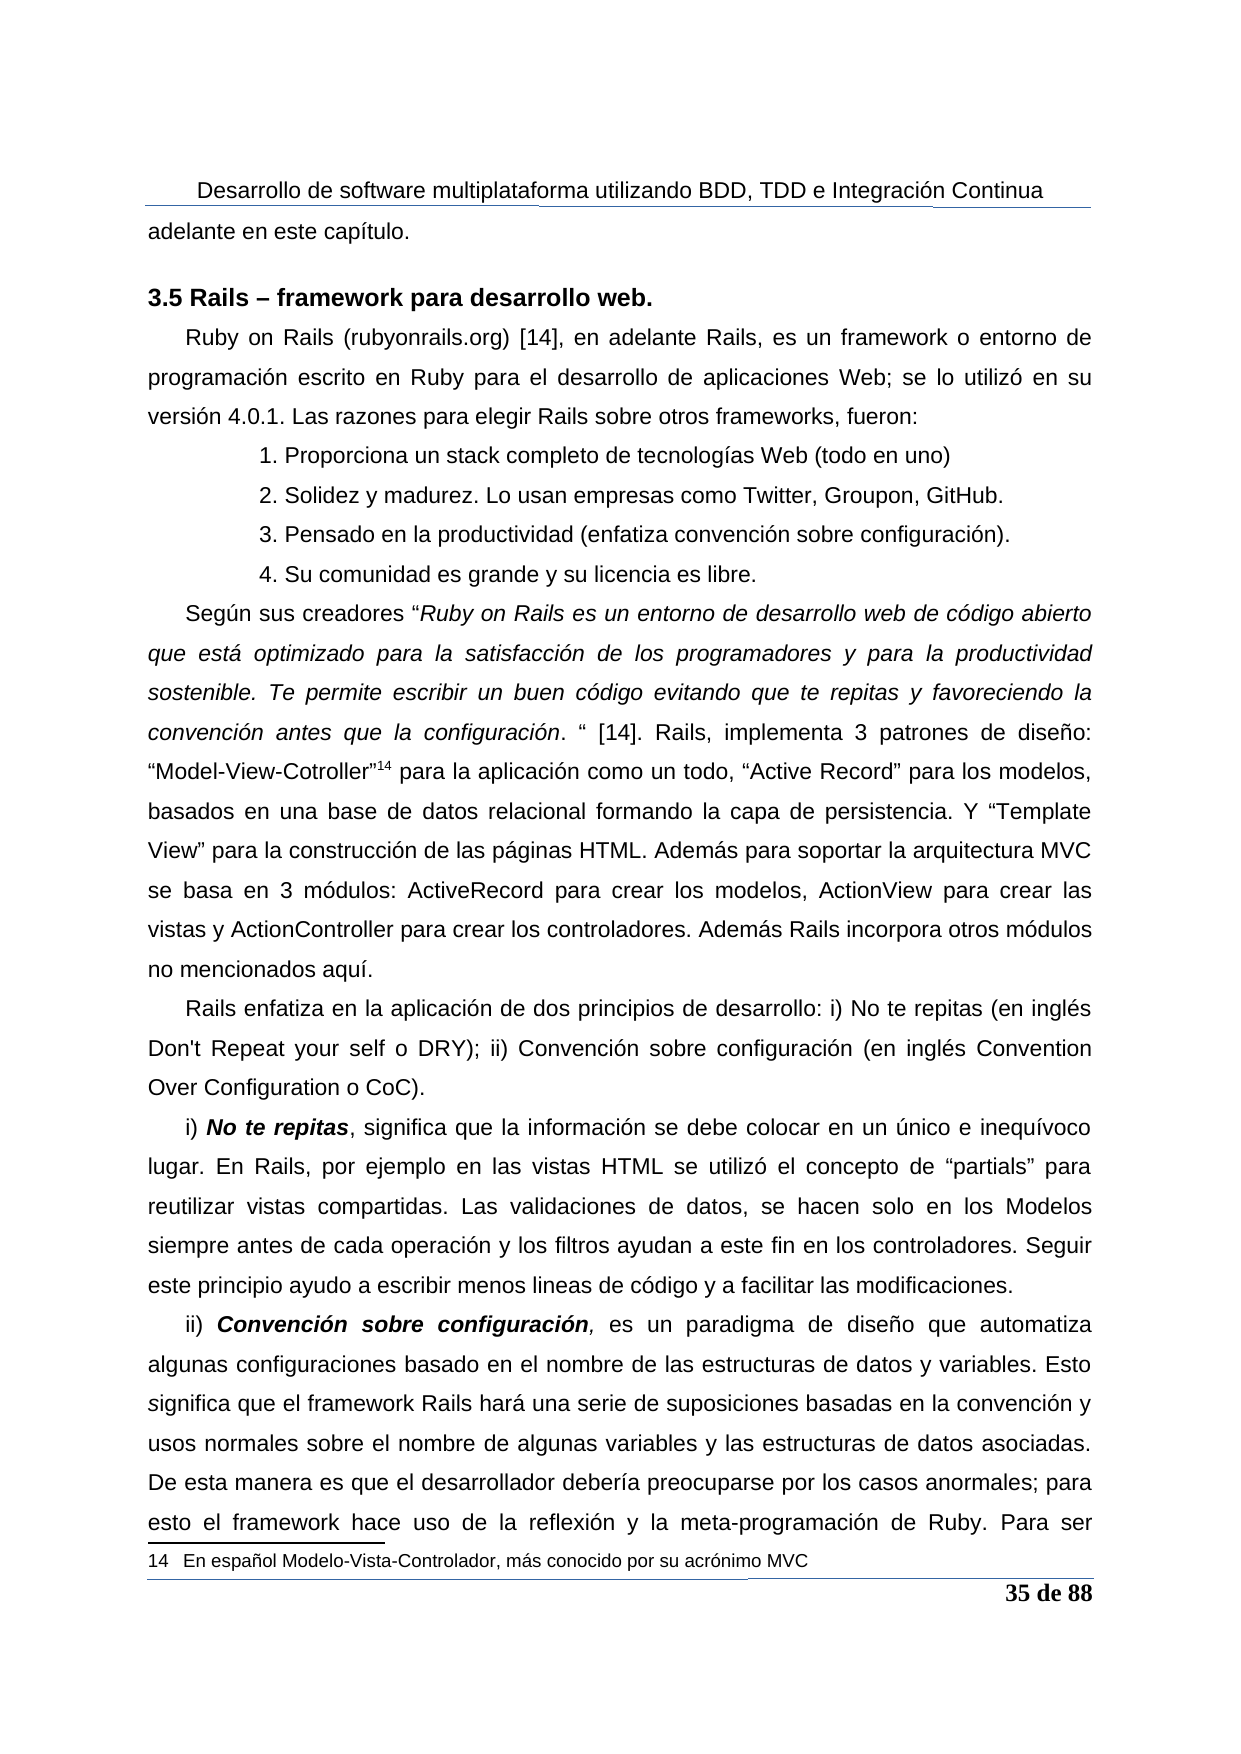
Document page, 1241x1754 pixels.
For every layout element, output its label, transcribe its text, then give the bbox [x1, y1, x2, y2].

text ii) Convención sobre configuración, es un paradigma de diseño que automatiza algunas configuraciones basado en el nombre de las estructuras de datos y variables. Esto significa que el framework Rails hará una serie de suposiciones basadas en la convención y usos normales sobre el nombre de algunas variables y las estructuras de datos asociadas. De esta manera es que el desarrollador debería preocuparse por los casos anormales; para esto el framework hace uso de la reflexión y la meta-programación de Ruby. Para ser [148, 1311, 1093, 1535]
text i) No te repitas, significa que la información se debe colocar en un único e inequívoco lugar. En Rails, por ejemplo en las vistas HTML se utilizó el concepto de “partials” para reutilizar vistas compartidas. Las validaciones de datos, se hacen solo en los Modelos siempre antes de cada operación y los filtros ayudan a este fin en los controladores. Seguir este principio ayudo a escribir menos lineas de código y a facilitar las modificaciones. [148, 1114, 1093, 1298]
text 3. Pensado en la productividad (enfatiza convención sobre configuración). [221, 521, 1093, 548]
text Según sus creadores “Ruby on Rails es un entorno de desarrollo web de código abierto que está optimizado para la satisfacción de los programadores y para la productividad sostenible. Te permite escribir un buen código evitando que te repitas y favoreciendo la convención antes que la configuración. “ [14]. Rails, implementa 3 patrones de diseño: “Model-View-Cotroller” para la aplicación como un todo, “Active Record” para los modelos, basados en una base de datos relacional formando la capa de persistencia. Y “Template View” para la construcción de las páginas HTML. Además para soportar la arquitectura MVC se basa en 3 módulos: ActiveRecord para crear los modelos, ActionView para crear las vistas y ActionController para crear los controladores. Además Rails incorpora otros módulos no mencionados aquí. [148, 600, 1093, 982]
text Rails enfatiza en la aplicación de dos principios de desarrollo: i) No te repitas (en inglés Don't Repeat your self o DRY); ii) Convención sobre configuración (en inglés Convention Over Configuration o CoC). [148, 995, 1093, 1101]
text Ruby on Rails (rubyonrails.org) [14], en adelante Rails, es un framework o entorno de programación escrito en Ruby para el desarrollo de aplicaciones Web; se lo utilizó en su versión 4.0.1. Las razones para elegir Rails sobre otros frameworks, fueron: [148, 324, 1093, 429]
text adelante en este capítulo. [148, 218, 1093, 245]
text En español Modelo-Vista-Controlador, más conocido por su acrónimo MVC [148, 1549, 1093, 1571]
text 4. Su comunidad es grande y su licencia es libre. [221, 561, 1093, 587]
text 2. Solidez y madurez. Lo usan empresas como Twitter, Groupon, GitHub. [221, 482, 1093, 508]
text 1. Proporciona un stack completo de tecnologías Web (todo en uno) [221, 442, 1093, 469]
subtitle 3.5 Rails – framework para desarrollo web. [148, 283, 1093, 312]
